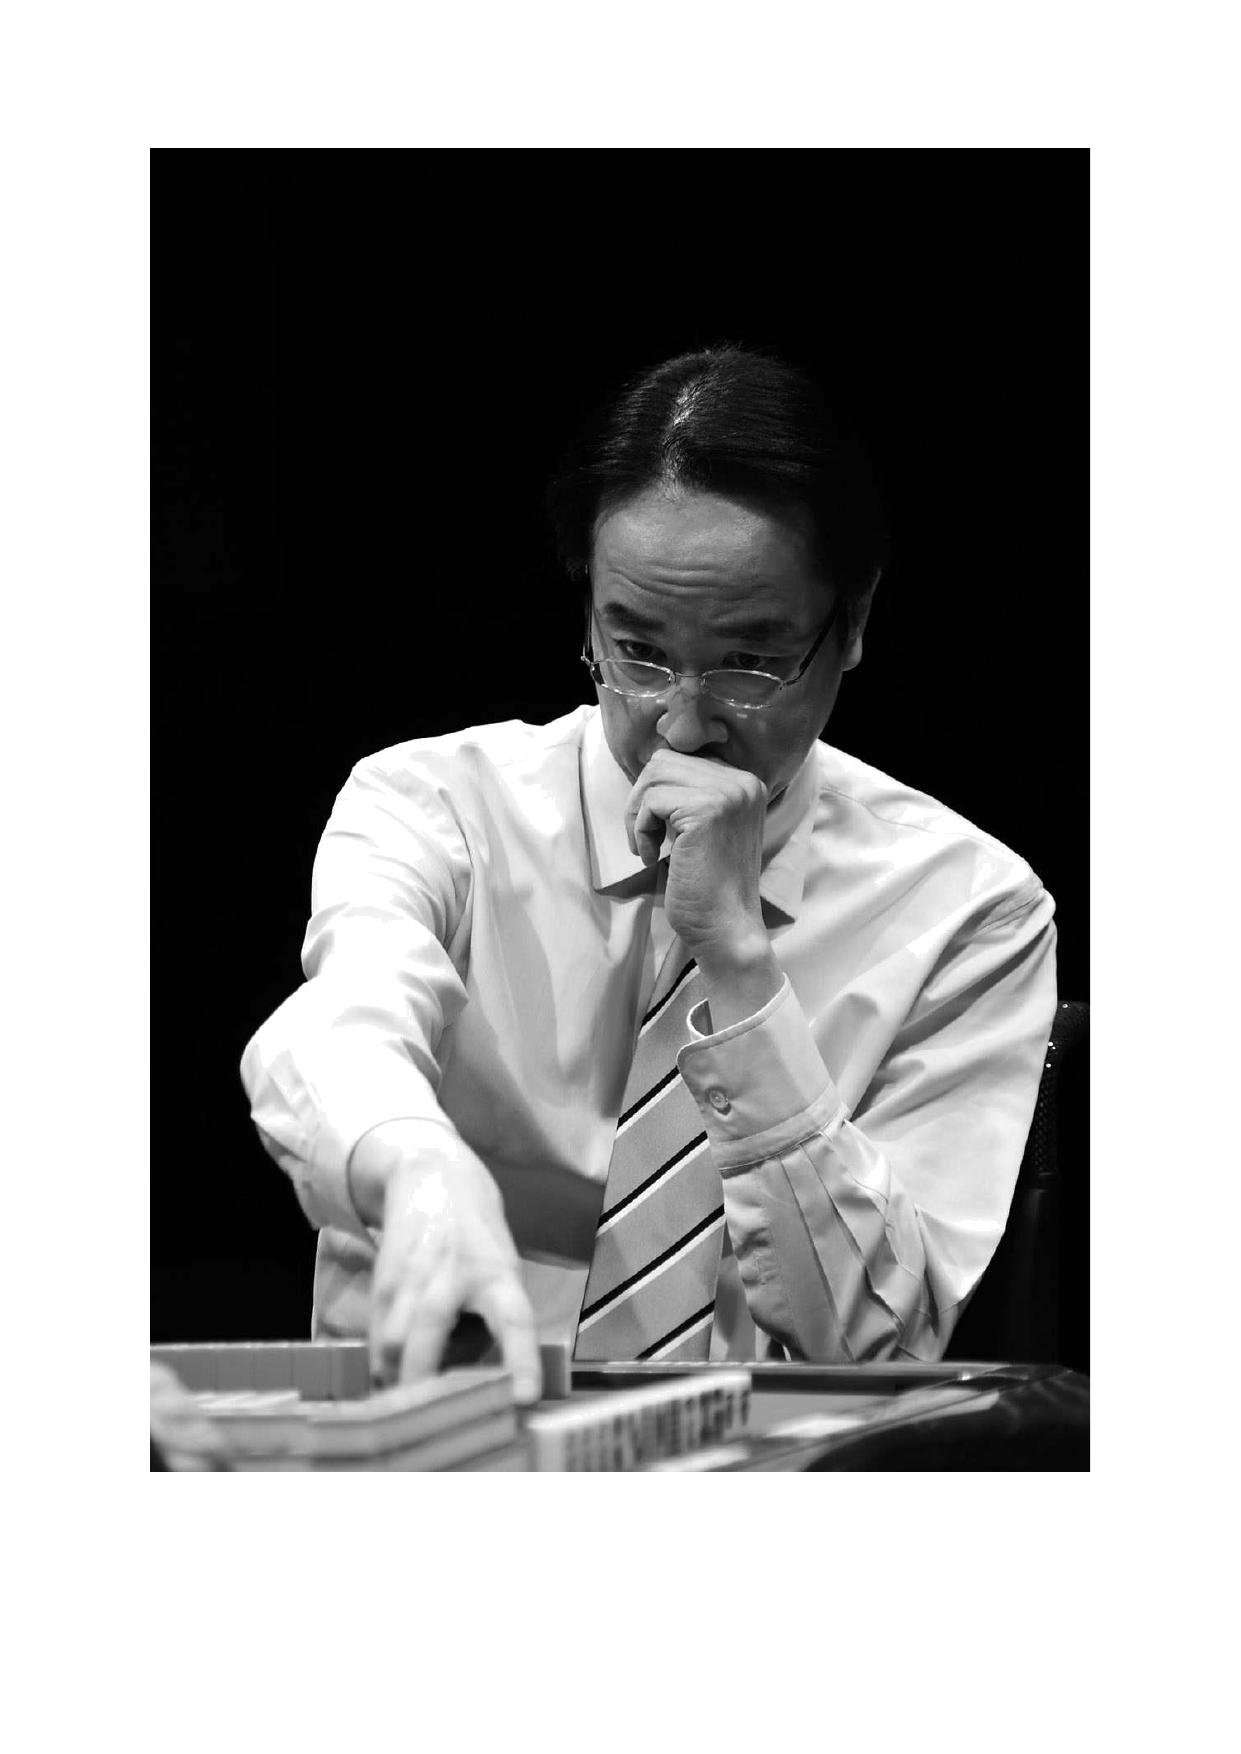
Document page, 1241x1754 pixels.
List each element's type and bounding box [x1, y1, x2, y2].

picture [150, 148, 1091, 1472]
